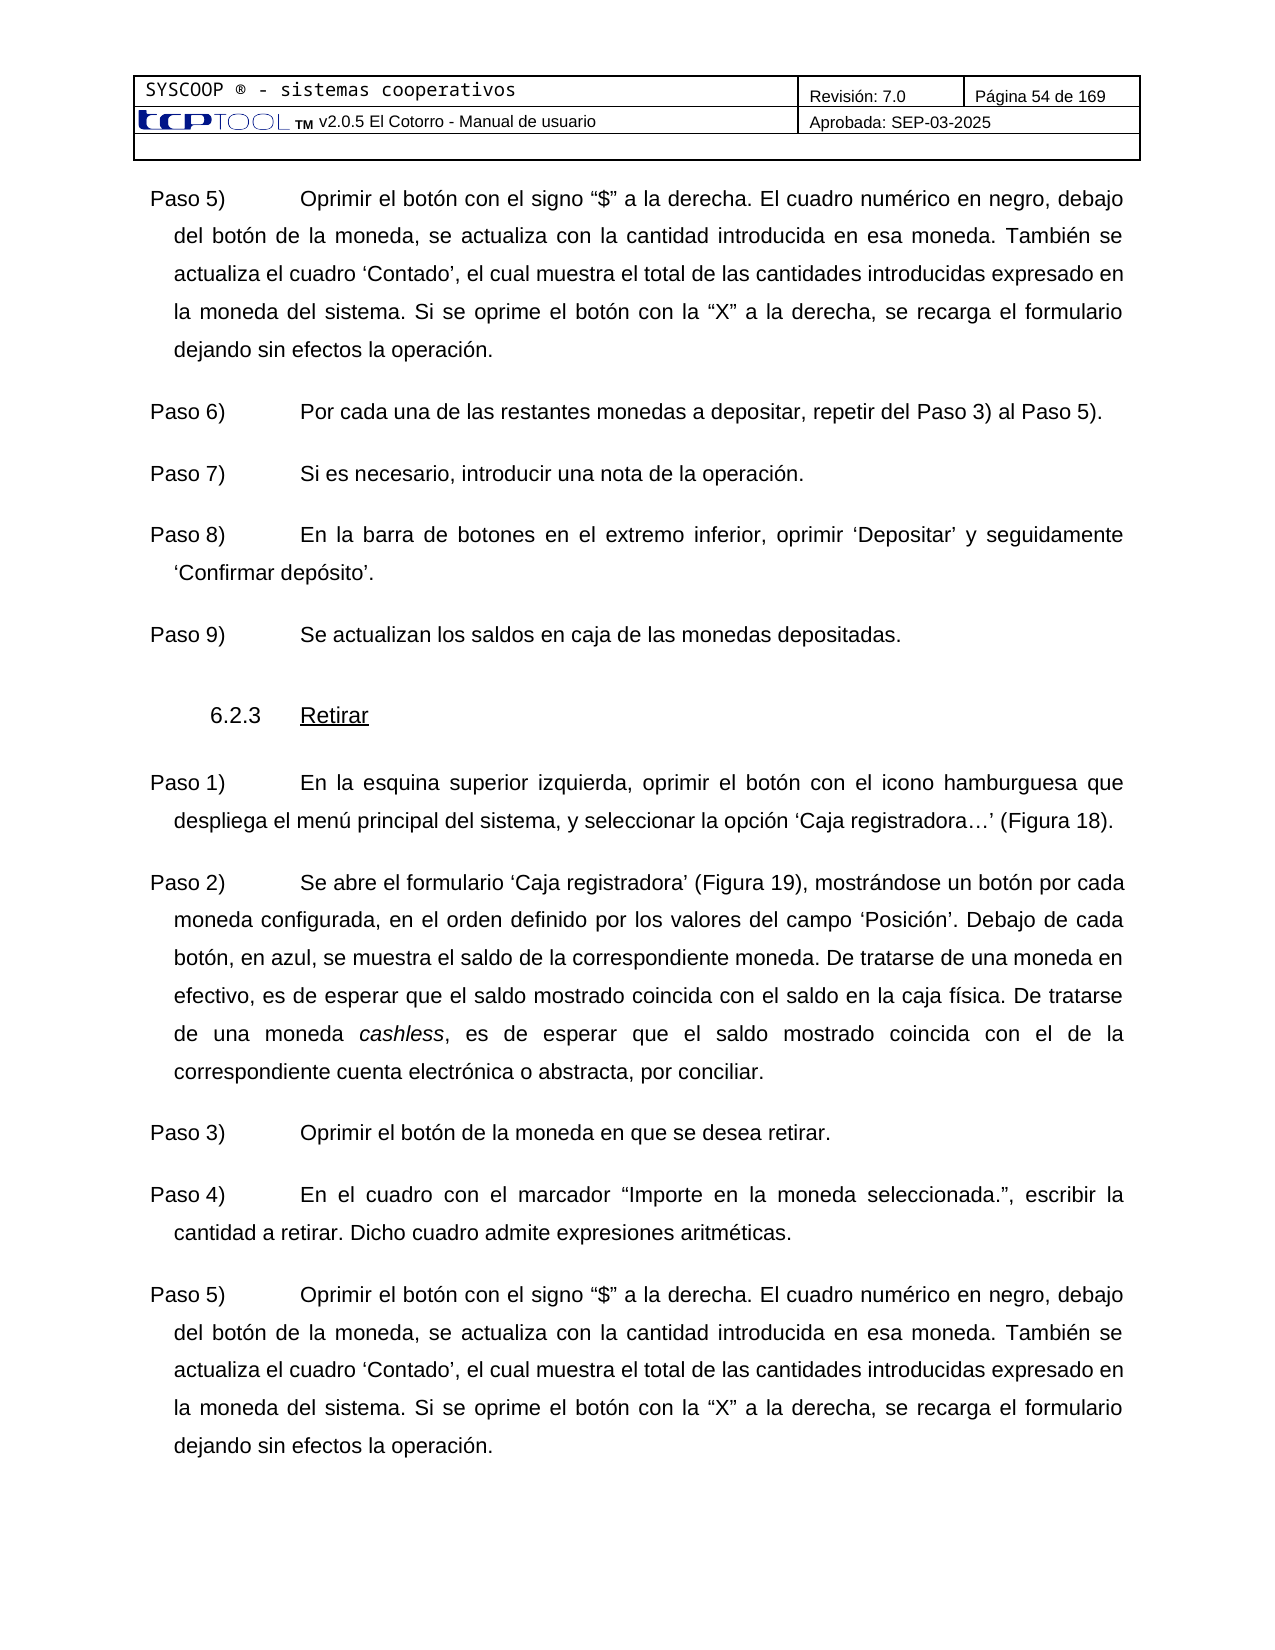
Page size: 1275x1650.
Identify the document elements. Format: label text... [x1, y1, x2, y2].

list Si es necesario, introducir una nota de la operación. [150, 460, 1125, 486]
list Oprimir el botón con el signo “$” a la derecha. El cuadro numérico en negro, debajo del botón de la moneda, se actualiza con la cantidad introducida en esa moneda. También se actualiza el cuadro ‘Contado’, el cual muestra el total de las cantidades introducidas expresado en la moneda del sistema. Si se oprime el botón con la “X” a la derecha, se recarga el formulario dejando sin efectos la operación. [150, 186, 1125, 362]
picture [138, 110, 290, 130]
list Oprimir el botón con el signo “$” a la derecha. El cuadro numérico en negro, debajo del botón de la moneda, se actualiza con la cantidad introducida en esa moneda. También se actualiza el cuadro ‘Contado’, el cual muestra el total de las cantidades introducidas expresado en la moneda del sistema. Si se oprime el botón con la “X” a la derecha, se recarga el formulario dejando sin efectos la operación. [150, 1282, 1125, 1458]
subtitle Retirar [210, 702, 1125, 728]
list En la esquina superior izquierda, oprimir el botón con el icono hamburguesa que despliega el menú principal del sistema, y seleccionar la opción ‘Caja registradora…’ (Figura 18). [150, 770, 1125, 833]
list Se actualizan los saldos en caja de las monedas depositadas. [150, 622, 1125, 647]
list Por cada una de las restantes monedas a depositar, repetir del Paso 3) al Paso 5). [150, 399, 1125, 424]
list En la barra de botones en el extremo inferior, oprimir ‘Depositar’ y seguidamente ‘Confirmar depósito’. [150, 522, 1125, 585]
list Se abre el formulario ‘Caja registradora’ (Figura 19), mostrándose un botón por cada moneda configurada, en el orden definido por los valores del campo ‘Posición’. Debajo de cada botón, en azul, se muestra el saldo de la correspondiente moneda. De tratarse de una moneda en efectivo, es de esperar que el saldo mostrado coincida con el saldo en la caja física. De tratarse de una moneda cashless, es de esperar que el saldo mostrado coincida con el de la correspondiente cuenta electrónica o abstracta, por conciliar. [150, 869, 1125, 1084]
list En el cuadro con el marcador “Importe en la moneda seleccionada.”, escribir la cantidad a retirar. Dicho cuadro admite expresiones aritméticas. [150, 1182, 1125, 1245]
list Oprimir el botón de la moneda en que se desea retirar. [150, 1120, 1125, 1146]
